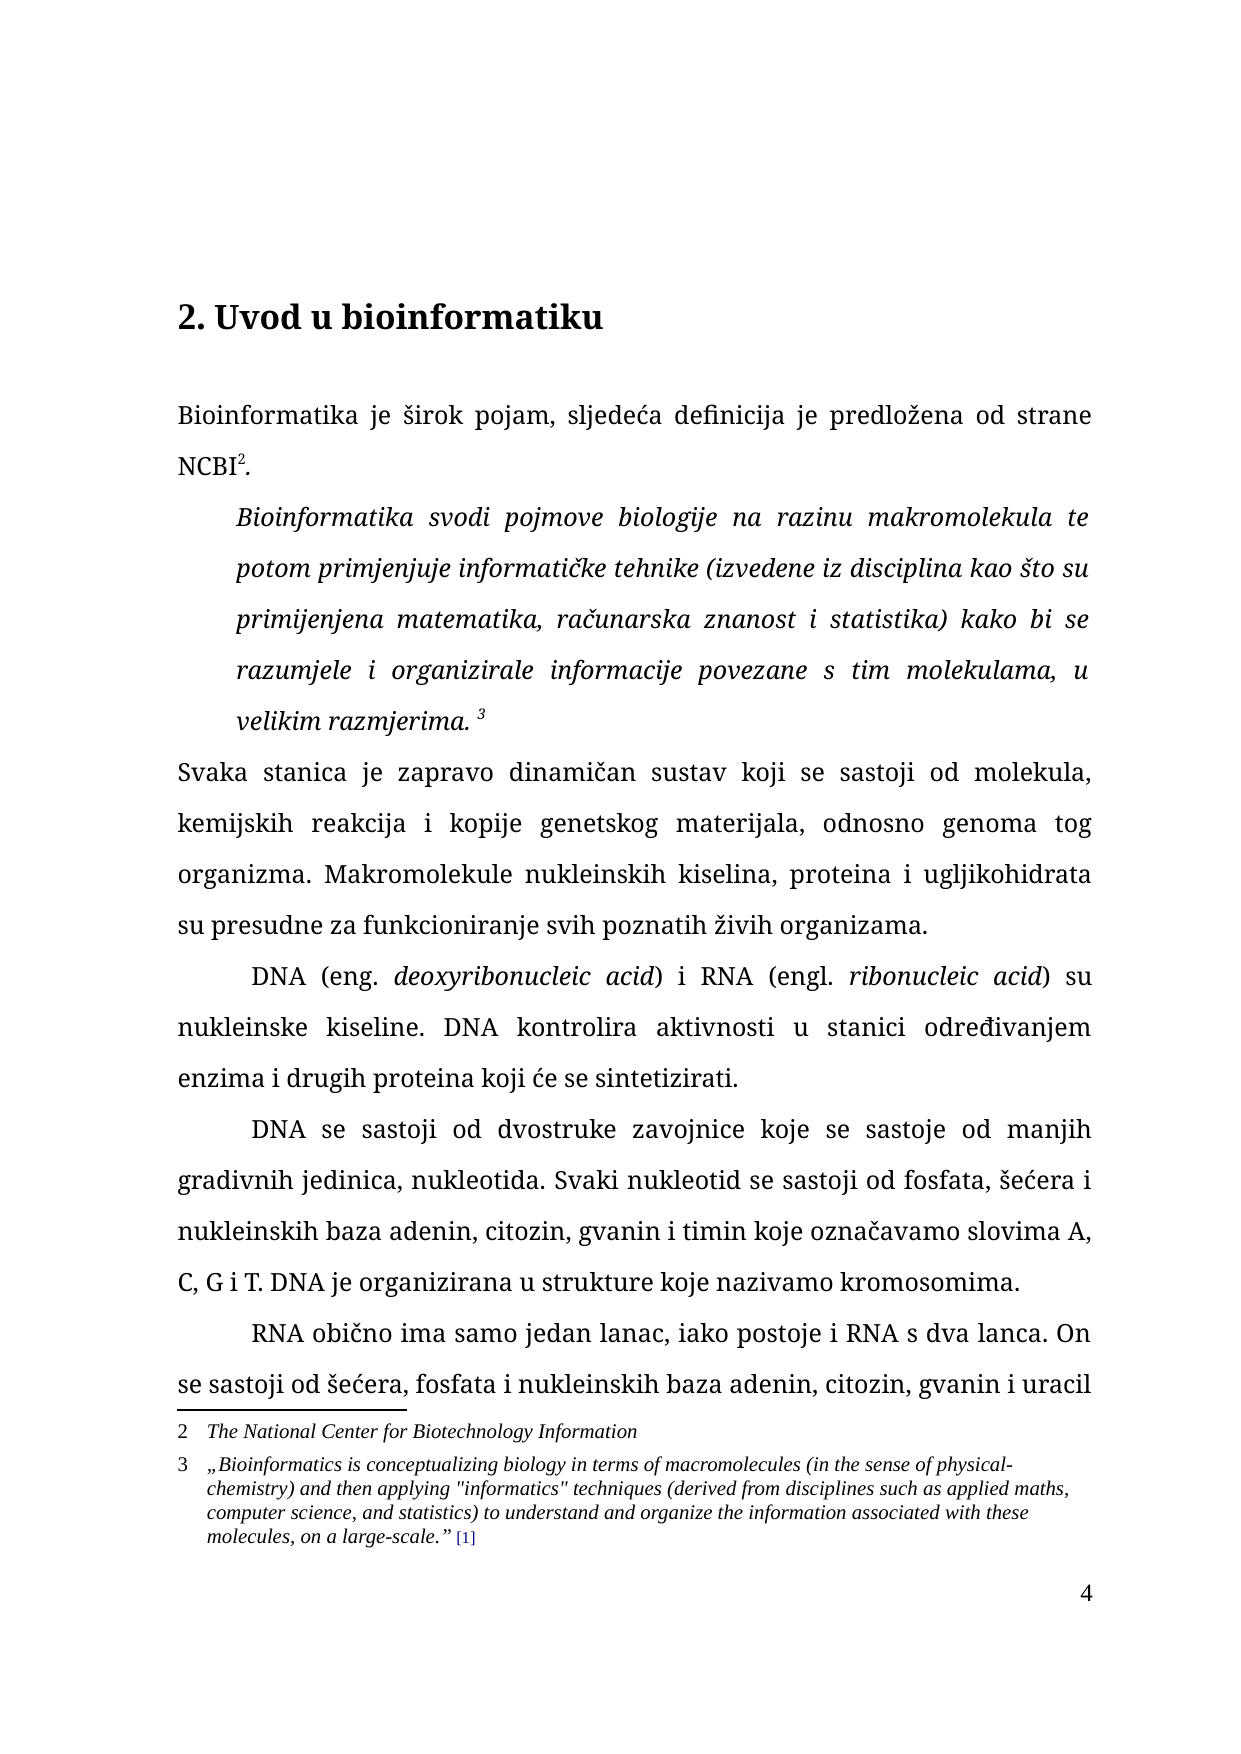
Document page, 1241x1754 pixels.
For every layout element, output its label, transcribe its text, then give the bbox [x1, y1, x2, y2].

text DNA (eng. deoxyribonucleic acid) i RNA (engl. ribonucleic acid) su nukleinske kiseline. DNA kontrolira aktivnosti u stanici određivanjem enzima i drugih proteina koji će se sintetizirati. [177, 959, 1093, 1095]
text „Bioinformatics is conceptualizing biology in terms of macromolecules (in the sense of physical-chemistry) and then applying "informatics" techniques (derived from disciplines such as applied maths, computer science, and statistics) to understand and organize the information associated with these molecules, on a large-scale.” [1] [177, 1452, 1093, 1548]
text DNA se sastoji od dvostruke zavojnice koje se sastoje od manjih gradivnih jedinica, nukleotida. Svaki nukleotid se sastoji od fosfata, šećera i nukleinskih baza adenin, citozin, gvanin i timin koje označavamo slovima A, C, G i T. DNA je organizirana u strukture koje nazivamo kromosomima. [177, 1112, 1093, 1299]
text Svaka stanica je zapravo dinamičan sustav koji se sastoji od molekula, kemijskih reakcija i kopije genetskog materijala, odnosno genoma tog organizma. Makromolekule nukleinskih kiselina, proteina i ugljikohidrata su presudne za funkcioniranje svih poznatih živih organizama. [177, 755, 1093, 942]
text RNA obično ima samo jedan lanac, iako postoje i RNA s dva lanca. On se sastoji od šećera, fosfata i nukleinskih baza adenin, citozin, gvanin i uracil [177, 1316, 1093, 1401]
text Bioinformatika svodi pojmove biologije na razinu makromolekula te potom primjenjuje informatičke tehnike (izvedene iz disciplina kao što su primijenjena matematika, računarska znanost i statistika) kako bi se razumjele i organizirale informacije povezane s tim molekulama, u velikim razmjerima. [236, 499, 1093, 738]
subtitle 2. Uvod u bioinformatiku [177, 293, 1093, 339]
text Bioinformatika je širok pojam, sljedeća definicija je predložena od strane NCBI. [177, 397, 1093, 482]
text The National Center for Biotechnology Information [177, 1419, 1093, 1443]
